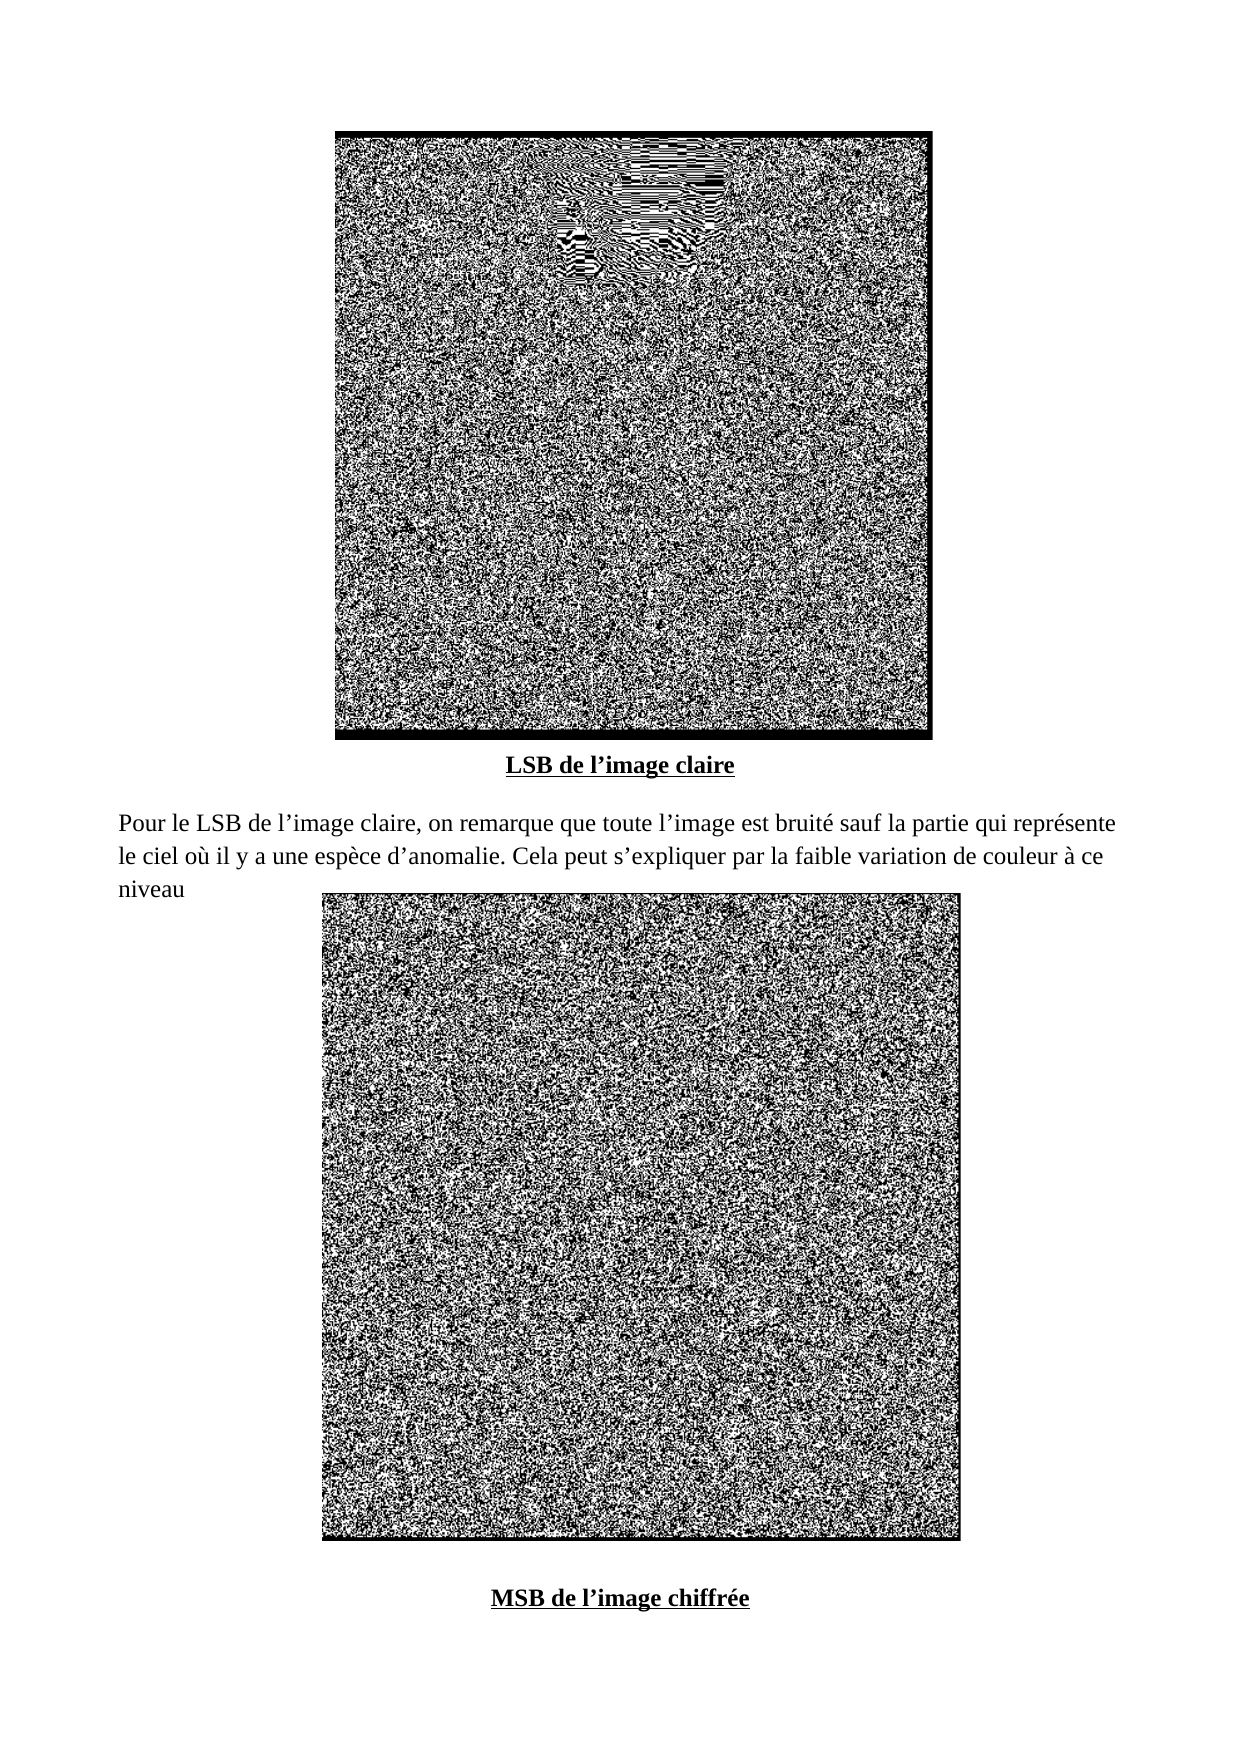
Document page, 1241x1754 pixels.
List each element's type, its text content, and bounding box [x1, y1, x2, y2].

text MSB de l’image chiffrée [118, 1583, 1122, 1612]
picture [322, 893, 961, 1541]
text LSB de l’image claire [118, 751, 1122, 779]
text Pour le LSB de l’image claire, on remarque que toute l’image est bruité sauf la partie qui représente le ciel où il y a une espèce d’anomalie. Cela peut s’expliquer par la faible variation de couleur à ce niveau [118, 808, 1122, 903]
picture [335, 131, 933, 740]
